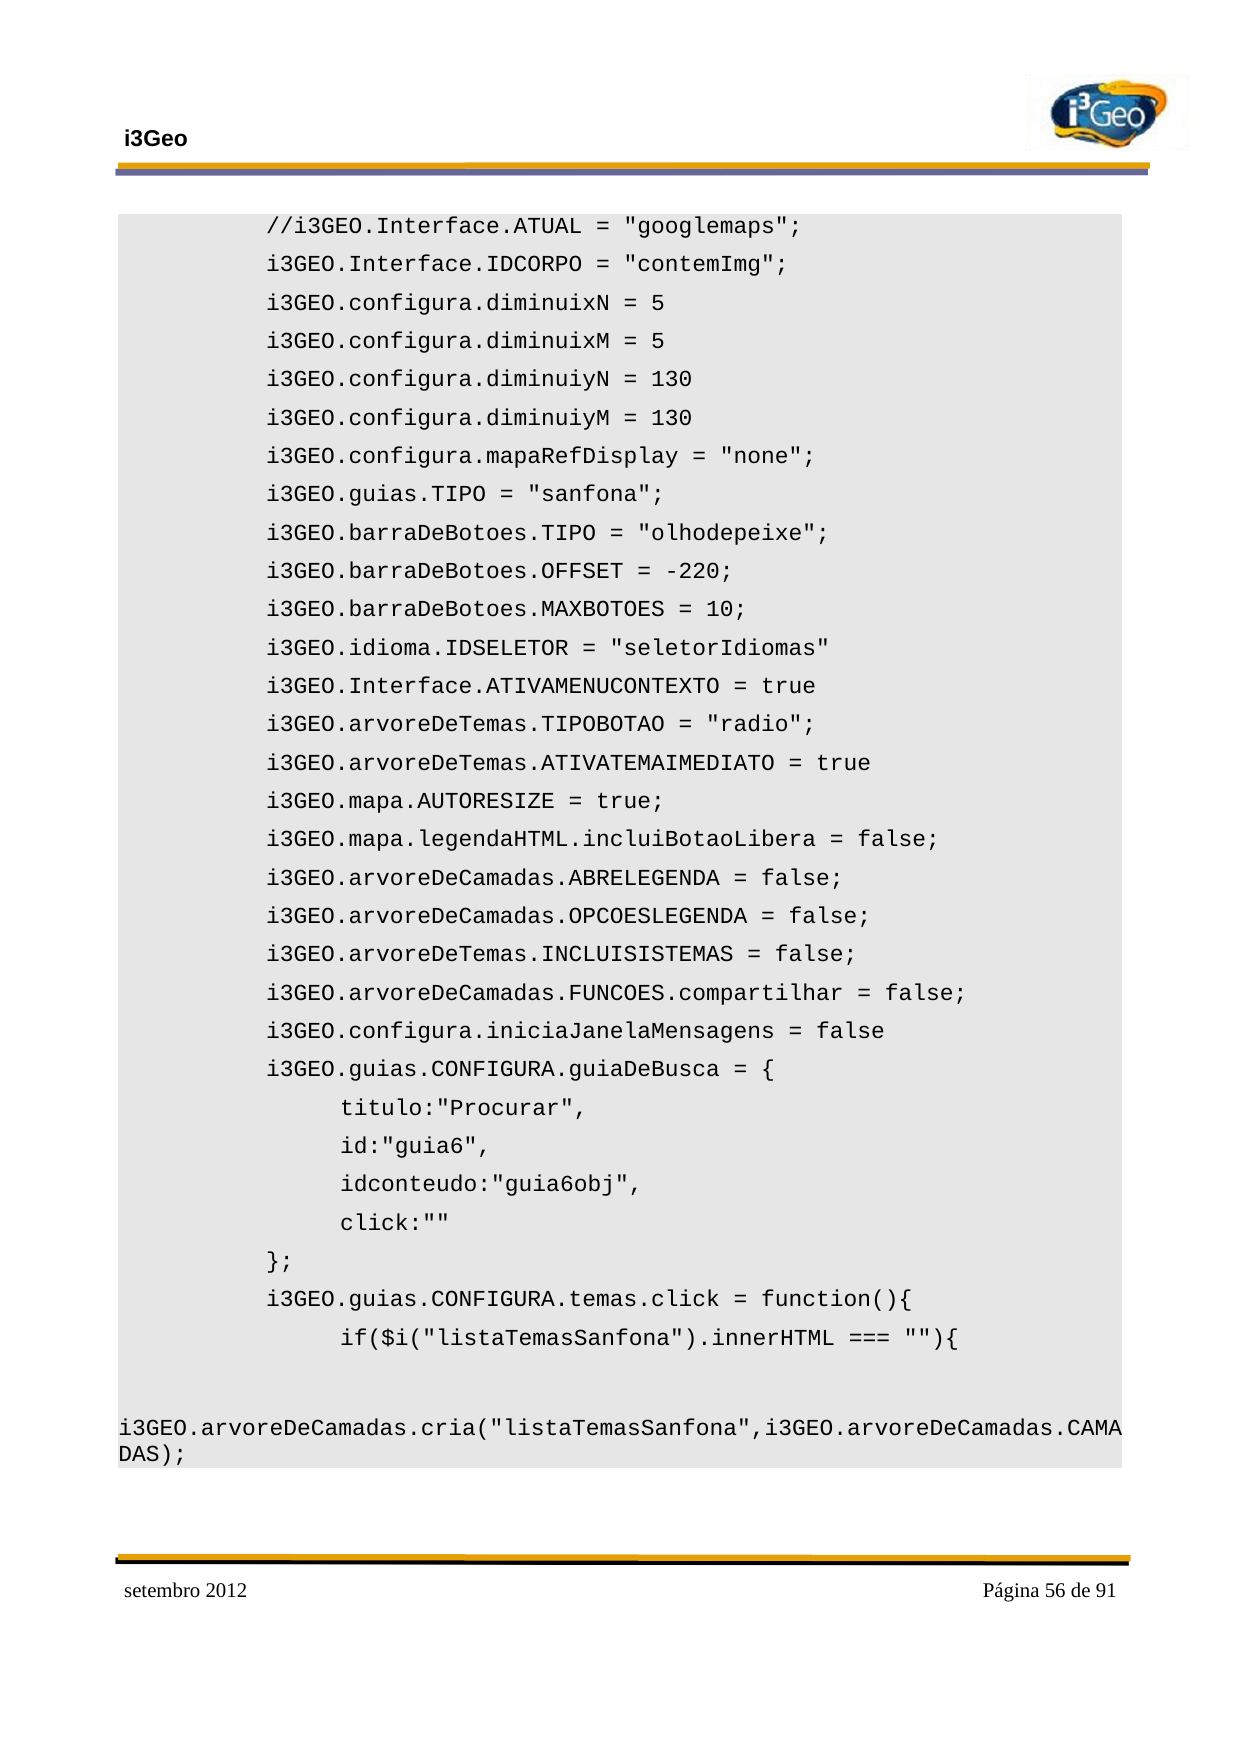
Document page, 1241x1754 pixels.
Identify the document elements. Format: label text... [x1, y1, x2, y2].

text i3GEO.configura.diminuixN = 5 [118, 291, 1122, 317]
text i3GEO.configura.diminuixM = 5 [118, 329, 1122, 355]
text i3GEO.barraDeBotoes.OFFSET = -220; [118, 559, 1122, 585]
text i3GEO.barraDeBotoes.TIPO = "olhodepeixe"; [118, 521, 1122, 547]
text i3GEO.arvoreDeCamadas.ABRELEGENDA = false; [118, 866, 1122, 892]
text i3GEO.configura.mapaRefDisplay = "none"; [118, 444, 1122, 470]
text i3GEO.Interface.ATIVAMENUCONTEXTO = true [118, 674, 1122, 700]
text i3GEO.guias.TIPO = "sanfona"; [118, 483, 1122, 509]
text i3GEO.arvoreDeCamadas.FUNCOES.compartilhar = false; [118, 981, 1122, 1007]
text titulo:"Procurar", [118, 1096, 1122, 1122]
text i3GEO.arvoreDeCamadas.cria("listaTemasSanfona",i3GEO.arvoreDeCamadas.CAMADAS); [118, 1364, 1122, 1468]
text }; [118, 1249, 1122, 1275]
text id:"guia6", [118, 1134, 1122, 1160]
text i3GEO.Interface.IDCORPO = "contemImg"; [118, 253, 1122, 279]
text i3GEO.configura.diminuiyM = 130 [118, 406, 1122, 432]
text //i3GEO.Interface.ATUAL = "googlemaps"; [118, 214, 1122, 240]
text i3GEO.mapa.legendaHTML.incluiBotaoLibera = false; [118, 828, 1122, 854]
text i3GEO.configura.diminuiyN = 130 [118, 368, 1122, 394]
text idconteudo:"guia6obj", [118, 1173, 1122, 1199]
text i3GEO.guias.CONFIGURA.guiaDeBusca = { [118, 1058, 1122, 1084]
text i3GEO.guias.CONFIGURA.temas.click = function(){ [118, 1288, 1122, 1314]
text i3GEO.idioma.IDSELETOR = "seletorIdiomas" [118, 636, 1122, 662]
text i3GEO.arvoreDeTemas.TIPOBOTAO = "radio"; [118, 713, 1122, 739]
text if($i("listaTemasSanfona").innerHTML === ""){ [118, 1326, 1122, 1352]
text i3GEO.arvoreDeCamadas.OPCOESLEGENDA = false; [118, 904, 1122, 930]
text i3GEO.barraDeBotoes.MAXBOTOES = 10; [118, 598, 1122, 624]
text click:"" [118, 1211, 1122, 1237]
text i3GEO.configura.iniciaJanelaMensagens = false [118, 1019, 1122, 1045]
text i3GEO.mapa.AUTORESIZE = true; [118, 789, 1122, 815]
text i3GEO.arvoreDeTemas.INCLUISISTEMAS = false; [118, 943, 1122, 969]
picture [1025, 74, 1191, 151]
text i3GEO.arvoreDeTemas.ATIVATEMAIMEDIATO = true [118, 751, 1122, 777]
